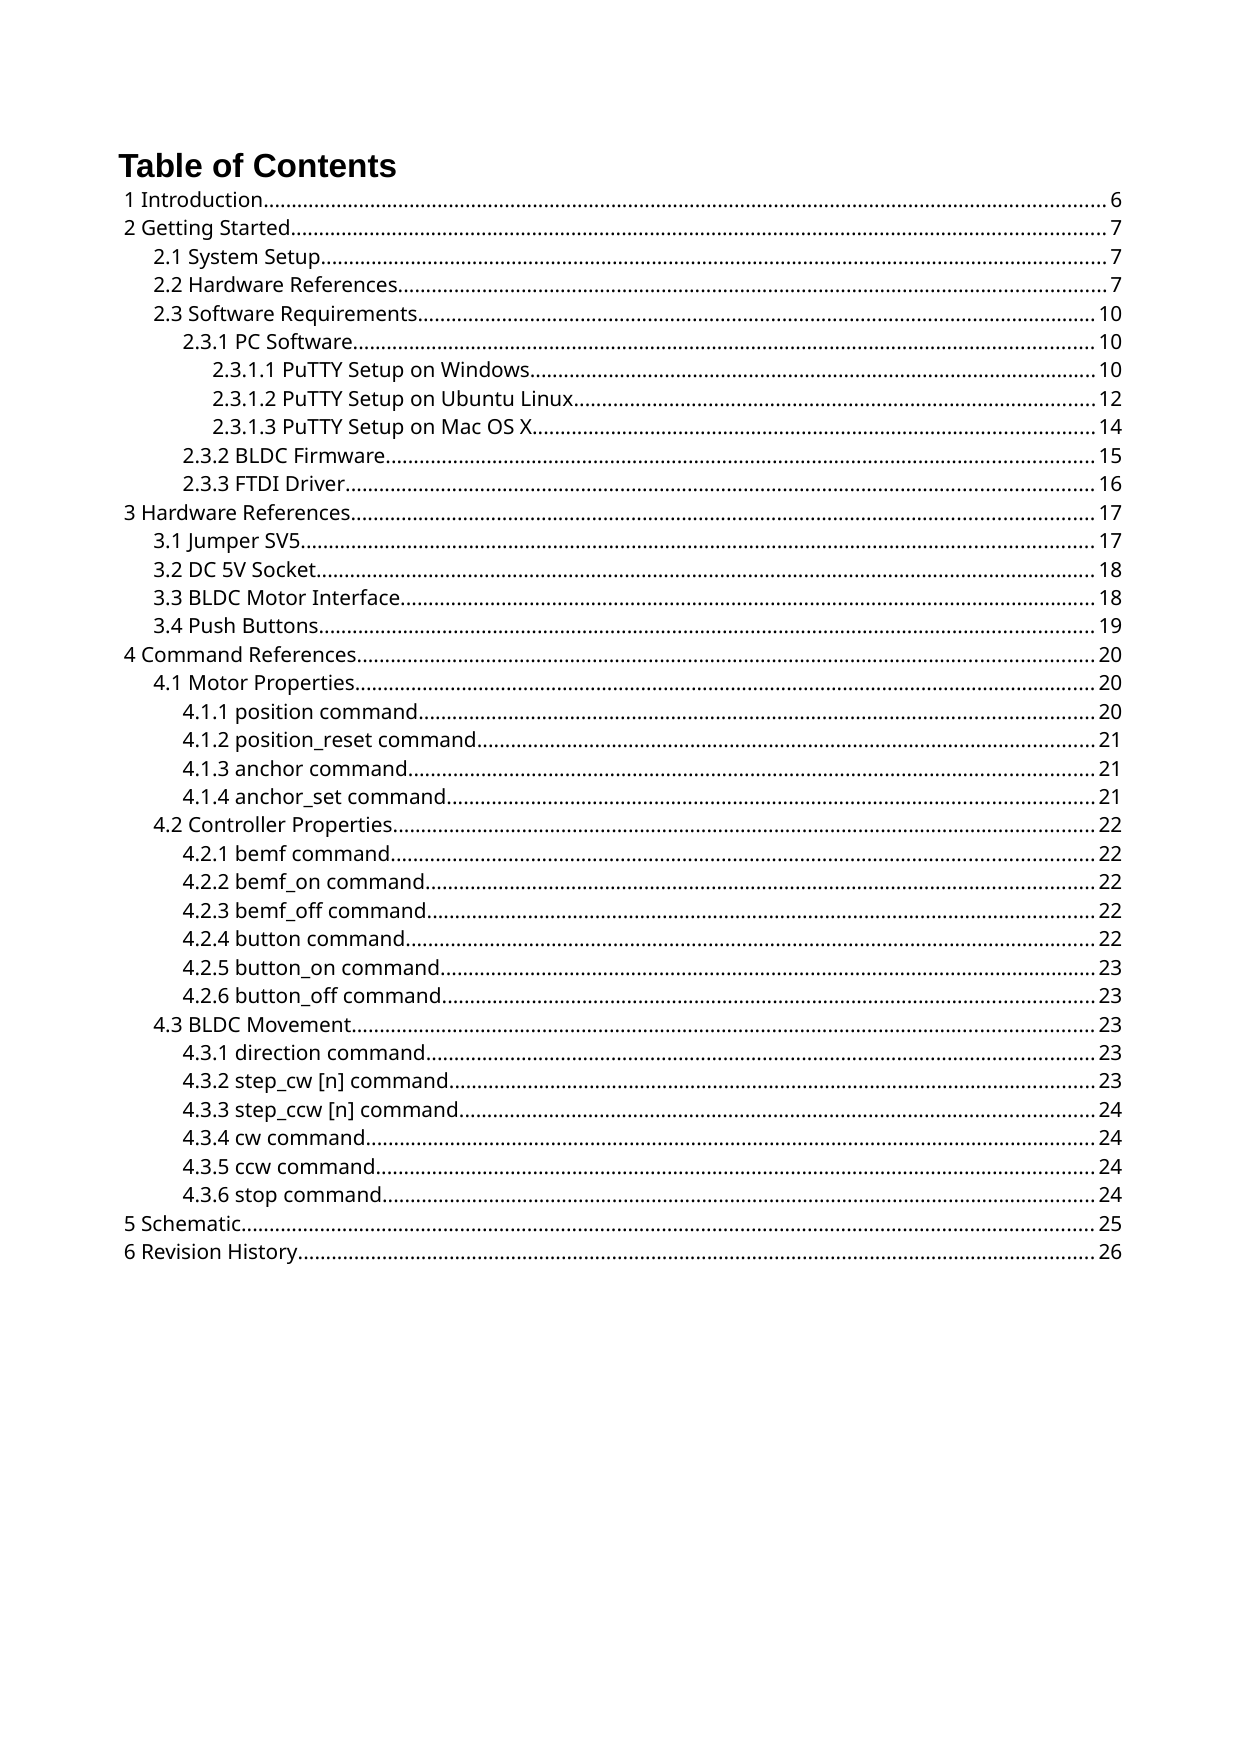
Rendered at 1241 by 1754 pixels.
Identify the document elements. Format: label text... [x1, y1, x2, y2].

text 2.2 Hardware References 7 [148, 270, 1122, 299]
text 4.3 BLDC Movement 23 [148, 1010, 1122, 1038]
text 6 Revision History 26 [118, 1237, 1122, 1266]
text 1 Introduction 6 [118, 185, 1122, 213]
text 2.3.1 PC Software 10 [177, 327, 1122, 356]
text 4.3.2 step_cw [n] command 23 [177, 1067, 1122, 1095]
text 3.3 BLDC Motor Interface 18 [148, 583, 1122, 612]
text 4.3.1 direction command 23 [177, 1038, 1122, 1067]
text 4 Command References 20 [118, 640, 1122, 668]
text 5 Schematic 25 [118, 1209, 1122, 1237]
text 3.4 Push Buttons 19 [148, 612, 1122, 640]
text 4.1.3 anchor command 21 [177, 754, 1122, 782]
subtitle Table of Contents [118, 147, 1122, 185]
text 4.1.1 position command 20 [177, 697, 1122, 725]
text 4.2.2 bemf_on command 22 [177, 867, 1122, 896]
text 2.3.1.1 PuTTY Setup on Windows 10 [207, 356, 1122, 384]
text 4.2.6 button_off command 23 [177, 981, 1122, 1010]
text 4.1.4 anchor_set command 21 [177, 782, 1122, 811]
text 4.1 Motor Properties 20 [148, 668, 1122, 697]
text 4.2.3 bemf_off command 22 [177, 896, 1122, 924]
text 4.3.6 stop command 24 [177, 1180, 1122, 1209]
text 4.3.3 step_ccw [n] command 24 [177, 1095, 1122, 1123]
text 2.3.1.2 PuTTY Setup on Ubuntu Linux 12 [207, 384, 1122, 412]
text 4.1.2 position_reset command 21 [177, 725, 1122, 754]
text 3.2 DC 5V Socket 18 [148, 555, 1122, 583]
text 4.3.5 ccw command 24 [177, 1152, 1122, 1180]
text 2.3.3 FTDI Driver 16 [177, 469, 1122, 498]
text 4.3.4 cw command 24 [177, 1123, 1122, 1152]
text 3 Hardware References 17 [118, 498, 1122, 526]
text 4.2.5 button_on command 23 [177, 953, 1122, 981]
text 2.3 Software Requirements 10 [148, 299, 1122, 327]
text 4.2.4 button command 22 [177, 924, 1122, 953]
text 4.2.1 bemf command 22 [177, 839, 1122, 867]
text 2 Getting Started 7 [118, 213, 1122, 242]
text 3.1 Jumper SV5 17 [148, 526, 1122, 555]
text 2.3.1.3 PuTTY Setup on Mac OS X 14 [207, 412, 1122, 441]
text 2.1 System Setup 7 [148, 242, 1122, 270]
text 2.3.2 BLDC Firmware 15 [177, 441, 1122, 469]
text 4.2 Controller Properties 22 [148, 811, 1122, 839]
